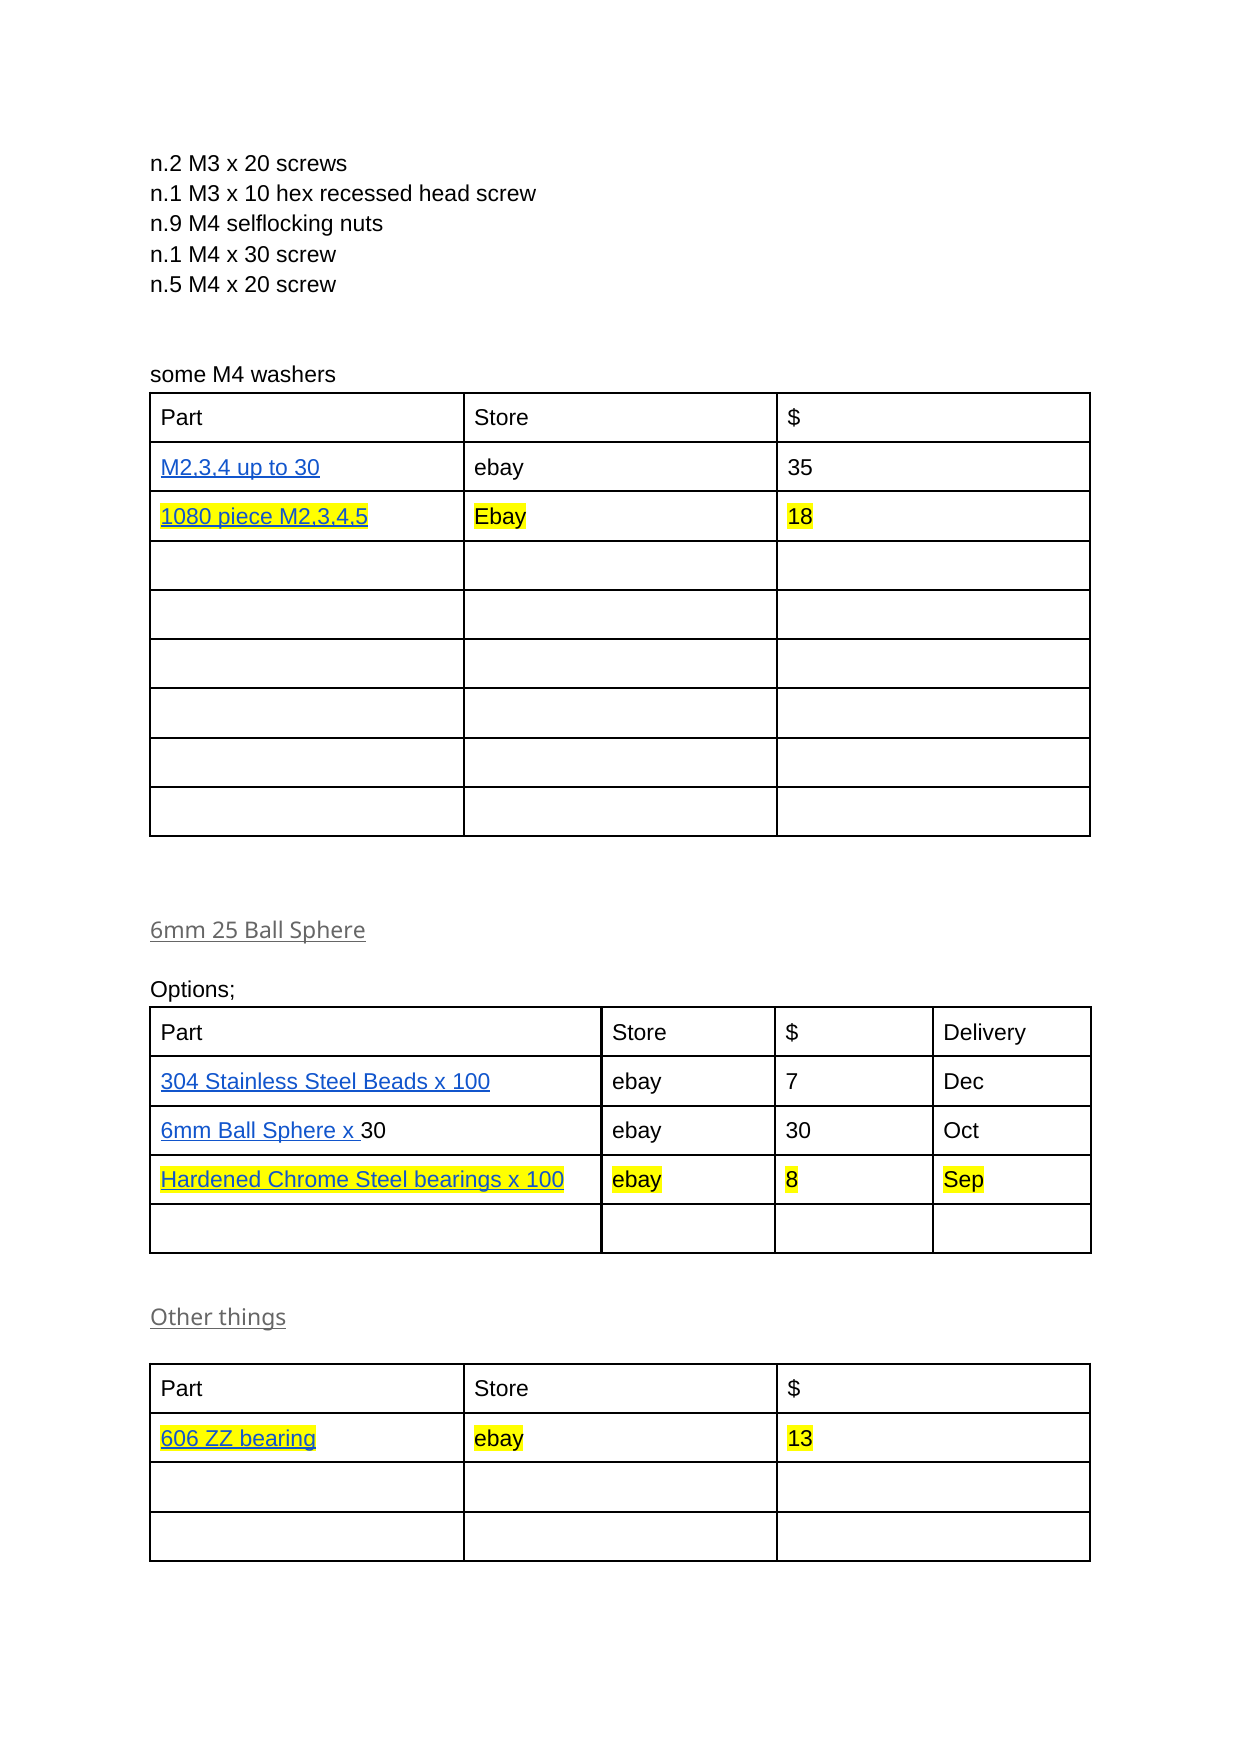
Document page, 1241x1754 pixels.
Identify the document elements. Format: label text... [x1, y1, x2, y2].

table_cell Dec [934, 1057, 1090, 1104]
table_cell 304 Stainless Steel Beads x 100 [151, 1057, 600, 1104]
table_cell 13 [778, 1414, 1089, 1461]
table_cell [151, 1513, 463, 1560]
table_cell [151, 542, 463, 589]
table_header Store [465, 394, 776, 441]
text n.1 M3 x 10 hex recessed head screw [150, 180, 1090, 207]
table_header Part [151, 1008, 600, 1055]
table_cell [603, 1205, 774, 1252]
table_header $ [776, 1008, 932, 1055]
table_cell 8 [776, 1156, 932, 1203]
table_cell ebay [603, 1107, 774, 1154]
table_cell [778, 788, 1089, 835]
text Options; [150, 976, 1090, 1002]
table_cell 6mm Ball Sphere x 30 [151, 1107, 600, 1154]
table_cell [778, 591, 1089, 638]
table_cell 606 ZZ bearing [151, 1414, 463, 1461]
table_header Store [465, 1365, 776, 1412]
table_cell [465, 739, 776, 786]
text n.9 M4 selflocking nuts [150, 210, 1090, 237]
table_cell [465, 1463, 776, 1511]
table_cell [778, 1463, 1089, 1511]
table_cell [151, 640, 463, 687]
table_cell 7 [776, 1057, 932, 1104]
table_cell Oct [934, 1107, 1090, 1154]
table_header $ [778, 1365, 1089, 1412]
text n.1 M4 x 30 screw [150, 241, 1090, 267]
table_cell ebay [603, 1057, 774, 1104]
text n.2 M3 x 20 screws [150, 150, 1090, 176]
table_cell Ebay [465, 492, 776, 539]
table_header Part [151, 394, 463, 441]
table_cell ebay [465, 1414, 776, 1461]
table_cell [776, 1205, 932, 1252]
table_cell [465, 591, 776, 638]
text n.5 M4 x 20 screw [150, 271, 1090, 297]
table_cell [151, 689, 463, 737]
table_cell 1080 piece M2,3,4,5 [151, 492, 463, 539]
table_cell [465, 788, 776, 835]
table_cell [151, 788, 463, 835]
subtitle 6mm 25 Ball Sphere [150, 914, 1090, 946]
table_cell Sep [934, 1156, 1090, 1203]
table_cell [151, 739, 463, 786]
table_cell [778, 1513, 1089, 1560]
table_cell ebay [603, 1156, 774, 1203]
table_cell [151, 1205, 600, 1252]
table_cell 30 [776, 1107, 932, 1154]
table_cell 35 [778, 443, 1089, 490]
table_cell [778, 640, 1089, 687]
table_header Store [603, 1008, 774, 1055]
table_cell M2,3,4 up to 30 [151, 443, 463, 490]
text some M4 washers [150, 361, 1090, 388]
table_header Delivery [934, 1008, 1090, 1055]
table_cell [778, 739, 1089, 786]
table_cell Hardened Chrome Steel bearings x 100 [151, 1156, 600, 1203]
table_cell [465, 640, 776, 687]
table_cell [465, 689, 776, 737]
table_header Part [151, 1365, 463, 1412]
table_cell [778, 689, 1089, 737]
table_cell [151, 1463, 463, 1511]
table_cell [151, 591, 463, 638]
table_cell [465, 1513, 776, 1560]
table_header $ [778, 394, 1089, 441]
table_cell [778, 542, 1089, 589]
table_cell ebay [465, 443, 776, 490]
table_cell 18 [778, 492, 1089, 539]
table_cell [465, 542, 776, 589]
subtitle Other things [150, 1301, 1090, 1332]
table_cell [934, 1205, 1090, 1252]
